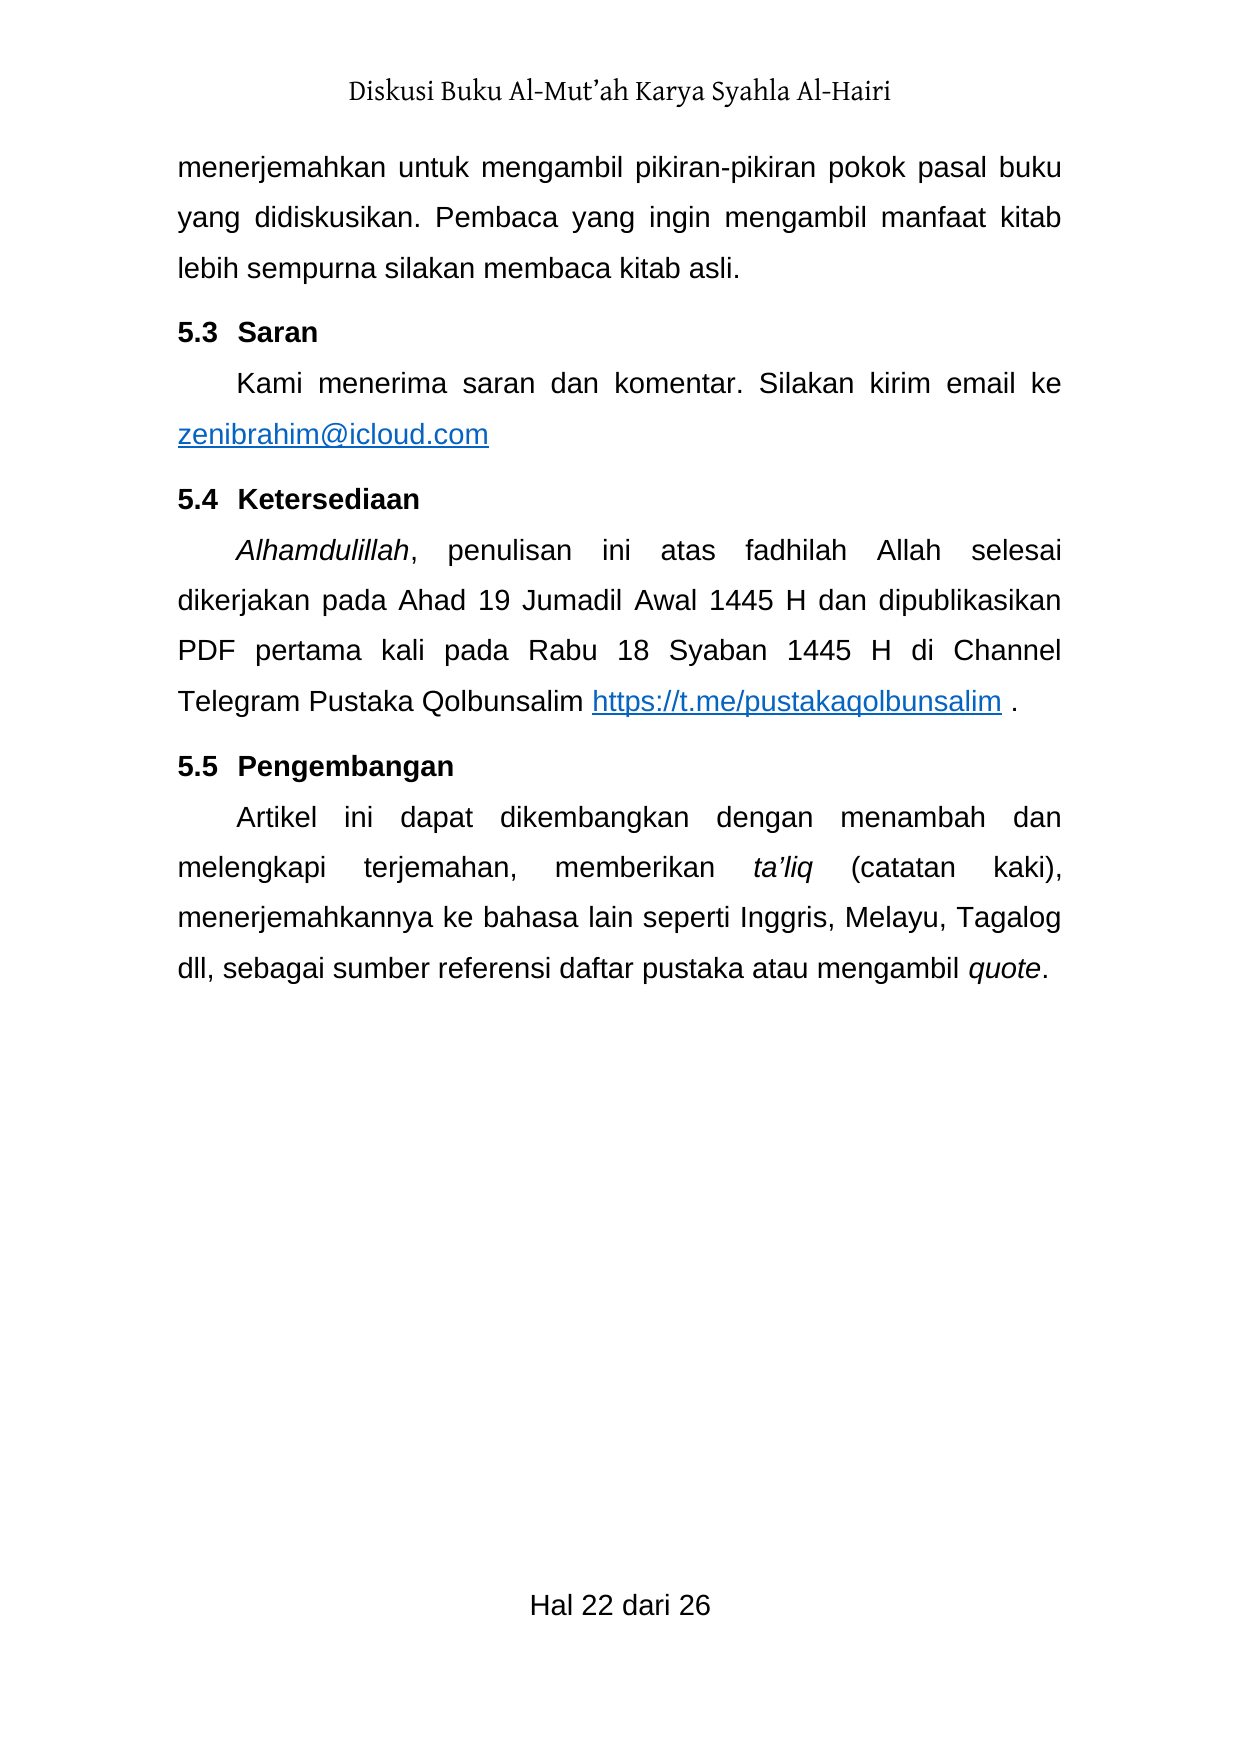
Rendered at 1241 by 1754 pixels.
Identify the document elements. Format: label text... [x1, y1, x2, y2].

text Alhamdulillah, penulisan ini atas fadhilah Allah selesai dikerjakan pada Ahad 19 Jumadil Awal 1445 H dan dipublikasikan PDF pertama kali pada Rabu 18 Syaban 1445 H di Channel Telegram Pustaka Qolbunsalim https://t.me/pustakaqolbunsalim . [177, 533, 1063, 717]
text Kami menerima saran dan komentar. Silakan kirim email ke zenibrahim@icloud.com [177, 367, 1063, 450]
subtitle Ketersediaan [177, 482, 1063, 515]
text menerjemahkan untuk mengambil pikiran-pikiran pokok pasal buku yang didiskusikan. Pembaca yang ingin mengambil manfaat kitab lebih sempurna silakan membaca kitab asli. [177, 150, 1063, 284]
text Artikel ini dapat dikembangkan dengan menambah dan melengkapi terjemahan, memberikan ta’liq (catatan kaki), menerjemahkannya ke bahasa lain seperti Inggris, Melayu, Tagalog dll, sebagai sumber referensi daftar pustaka atau mengambil quote. [177, 800, 1063, 984]
subtitle Saran [177, 316, 1063, 349]
subtitle Pengembangan [177, 749, 1063, 782]
